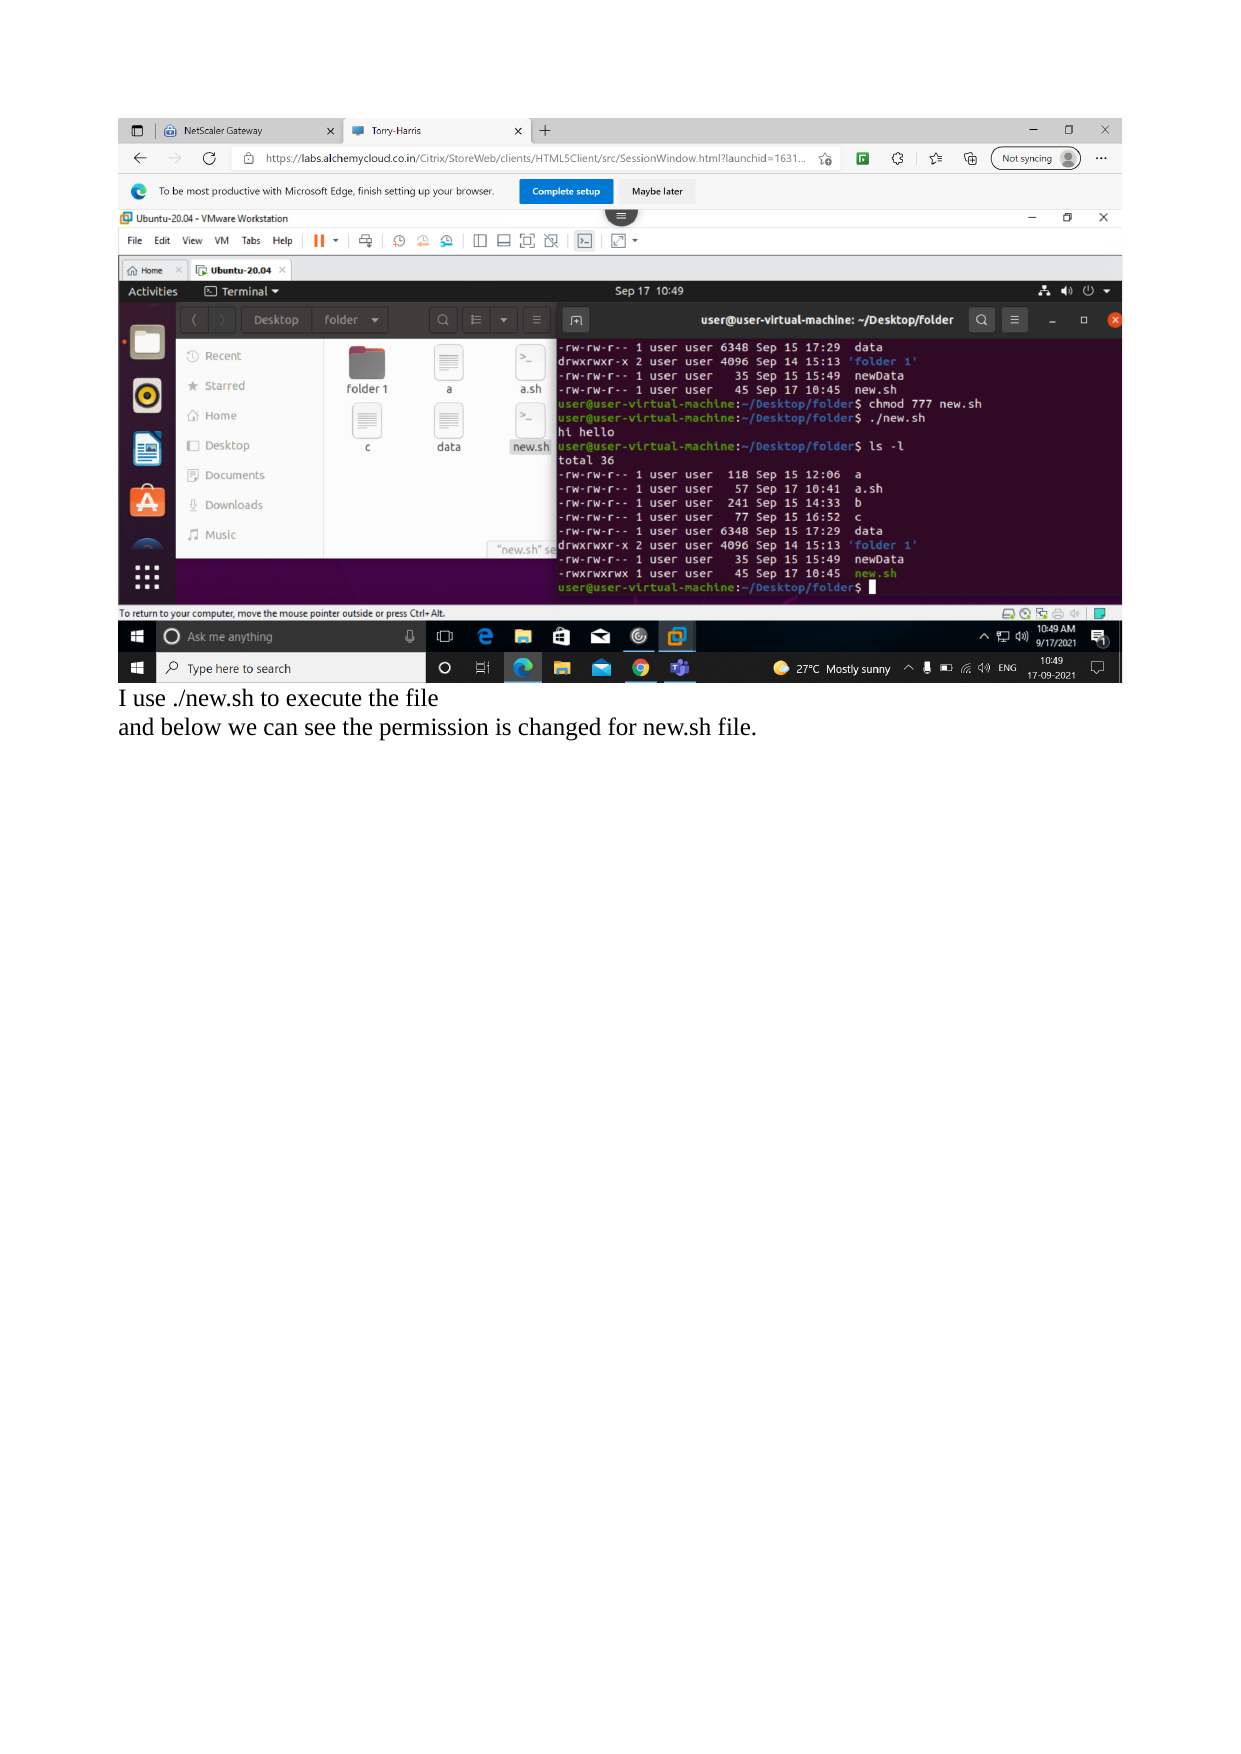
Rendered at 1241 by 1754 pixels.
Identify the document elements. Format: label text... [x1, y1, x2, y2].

text and below we can see the permission is changed for new.sh file. [118, 712, 1122, 740]
picture [118, 118, 1123, 683]
text I use ./new.sh to execute the file [118, 683, 1122, 712]
